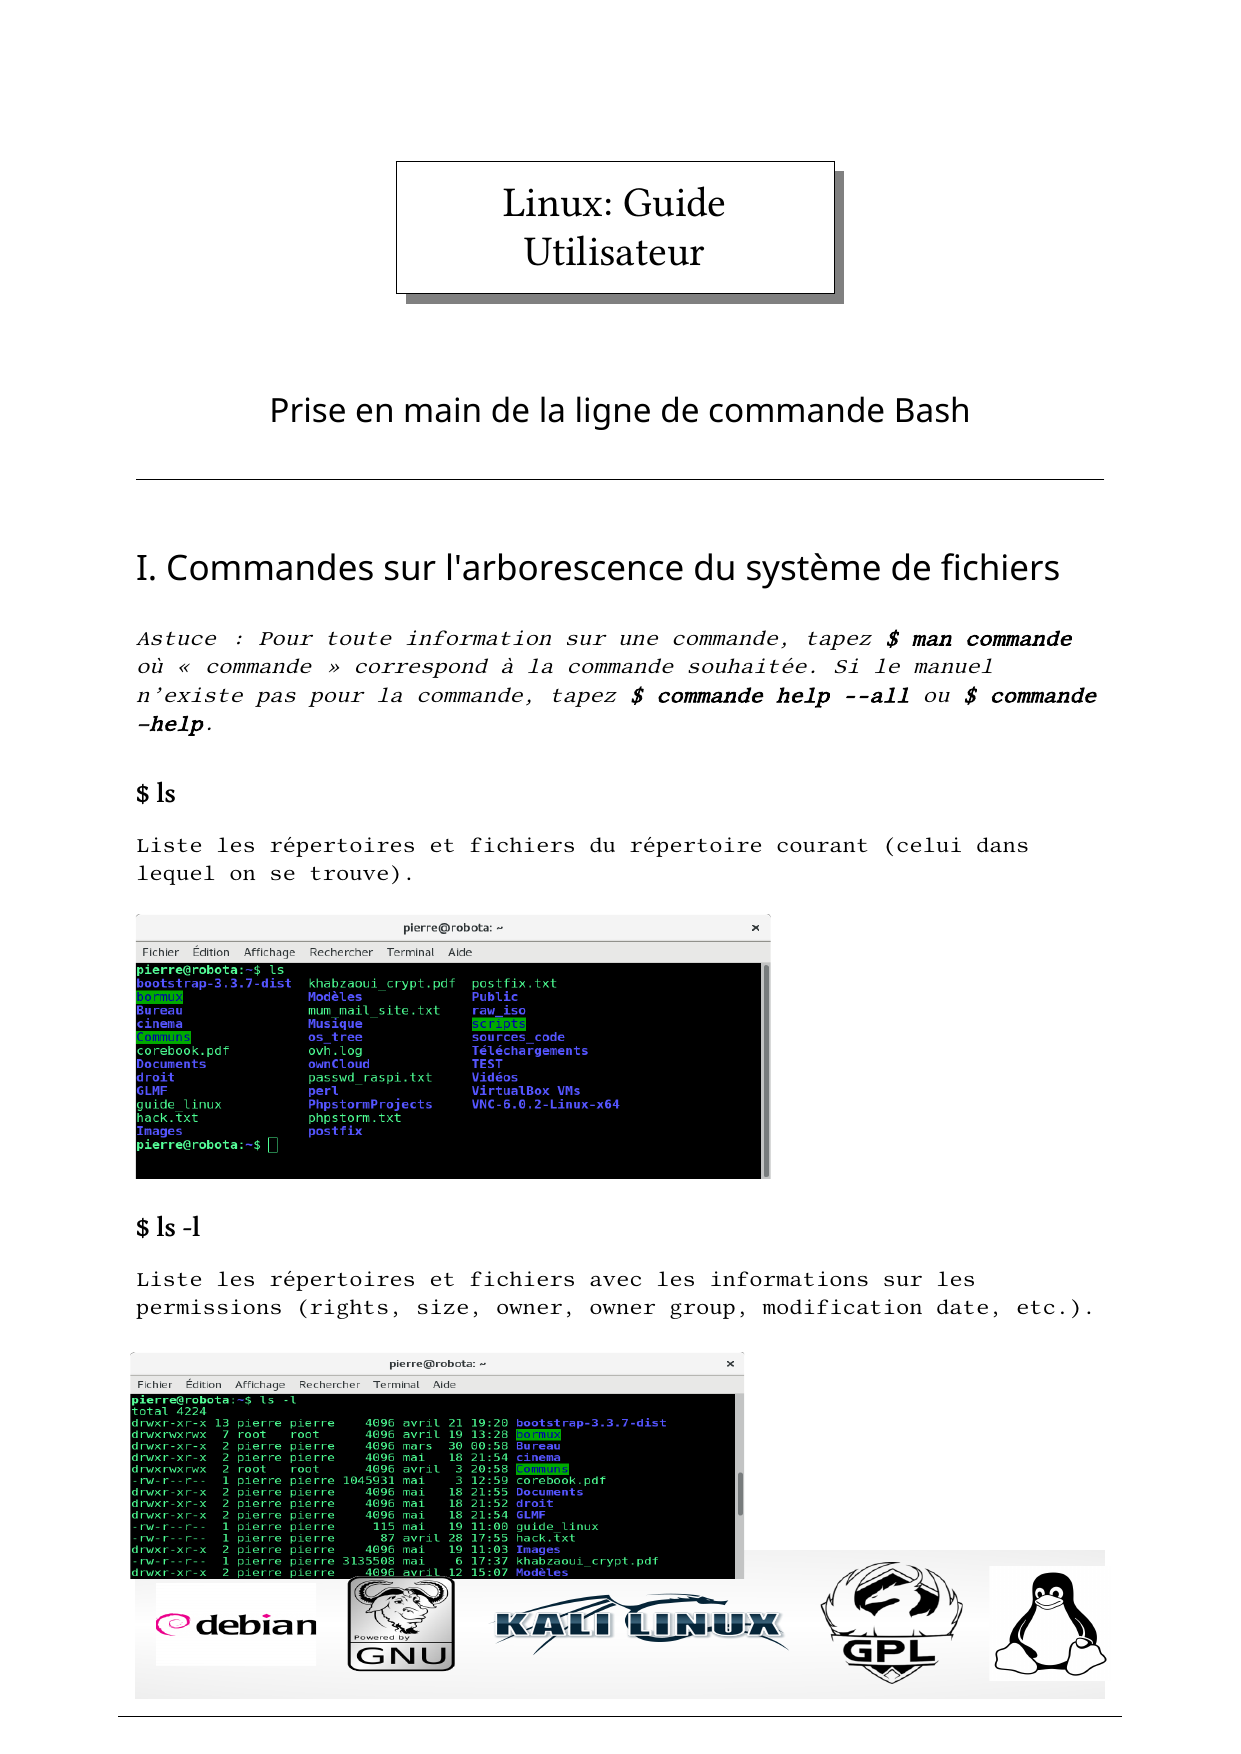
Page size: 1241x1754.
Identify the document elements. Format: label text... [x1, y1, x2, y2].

text Liste les répertoires et fichiers du répertoire courant (celui dans lequel on se trouve). [136, 834, 1104, 886]
text Prise en main de la ligne de commande Bash [136, 387, 1104, 432]
picture [156, 1583, 317, 1666]
picture [135, 914, 771, 1179]
text Astuce : Pour toute information sur une commande, tapez $ man commande où « commande » correspond à la commande souhaitée. Si le manuel n’existe pas pour la commande, tapez $ commande help --all ou $ commande –help. [136, 627, 1104, 736]
subtitle Linux: Guide Utilisateur [397, 162, 834, 293]
picture [130, 1352, 799, 1674]
text $ ls -l [136, 1212, 1104, 1244]
picture [820, 1562, 963, 1684]
text Liste les répertoires et fichiers avec les informations sur les permissions (rights, size, owner, owner group, modification date, etc.). [136, 1267, 1104, 1320]
text $ ls [136, 779, 1104, 810]
subtitle I. Commandes sur l'arborescence du système de fichiers [136, 543, 1104, 591]
picture [989, 1566, 1112, 1681]
